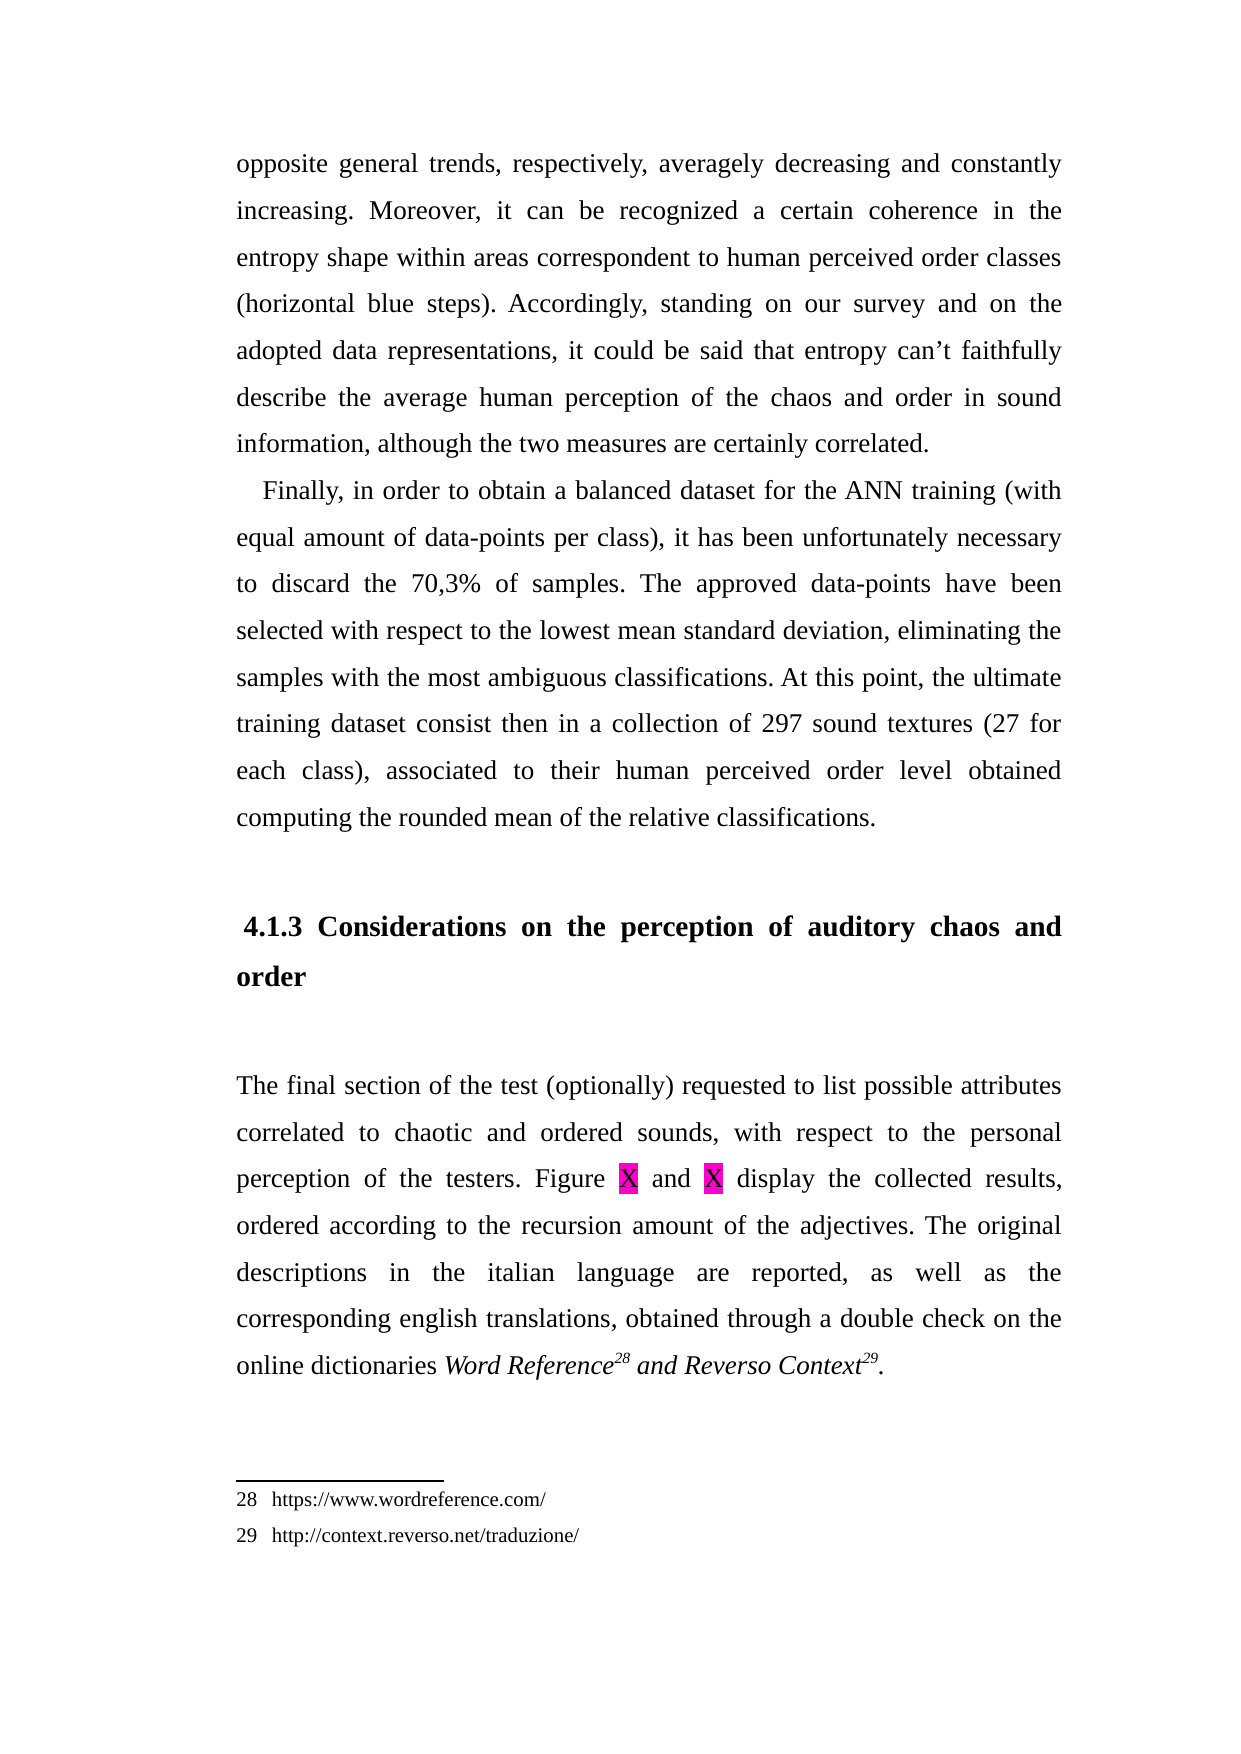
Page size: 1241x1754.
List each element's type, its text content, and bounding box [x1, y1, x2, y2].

subtitle Considerations on the perception of auditory chaos and order [236, 909, 1063, 993]
text The final section of the test (optionally) requested to list possible attributes correlated to chaotic and ordered sounds, with respect to the personal perception of the testers. Figure X and X display the collected results, ordered according to the recursion amount of the adjectives. The original descriptions in the italian language are reported, as well as the corresponding english translations, obtained through a double check on the online dictionaries Word Reference and Reverso Context. [236, 1069, 1063, 1380]
text http://context.reverso.net/traduzione/ [236, 1523, 1063, 1547]
text opposite general trends, respectively, averagely decreasing and constantly increasing. Moreover, it can be recognized a certain coherence in the entropy shape within areas correspondent to human perceived order classes (horizontal blue steps). Accordingly, standing on our survey and on the adopted data representations, it could be said that entropy can’t faithfully describe the average human perception of the chaos and order in sound information, although the two measures are certainly correlated. [236, 148, 1063, 459]
text https://www.wordreference.com/ [236, 1487, 1063, 1511]
text Finally, in order to obtain a balanced dataset for the ANN training (with equal amount of data-points per class), it has been unfortunately necessary to discard the 70,3% of samples. The approved data-points have been selected with respect to the lowest mean standard deviation, eliminating the samples with the most ambiguous classifications. At this point, the ultimate training dataset consist then in a collection of 297 sound textures (27 for each class), associated to their human perceived order level obtained computing the rounded mean of the relative classifications. [236, 474, 1063, 832]
